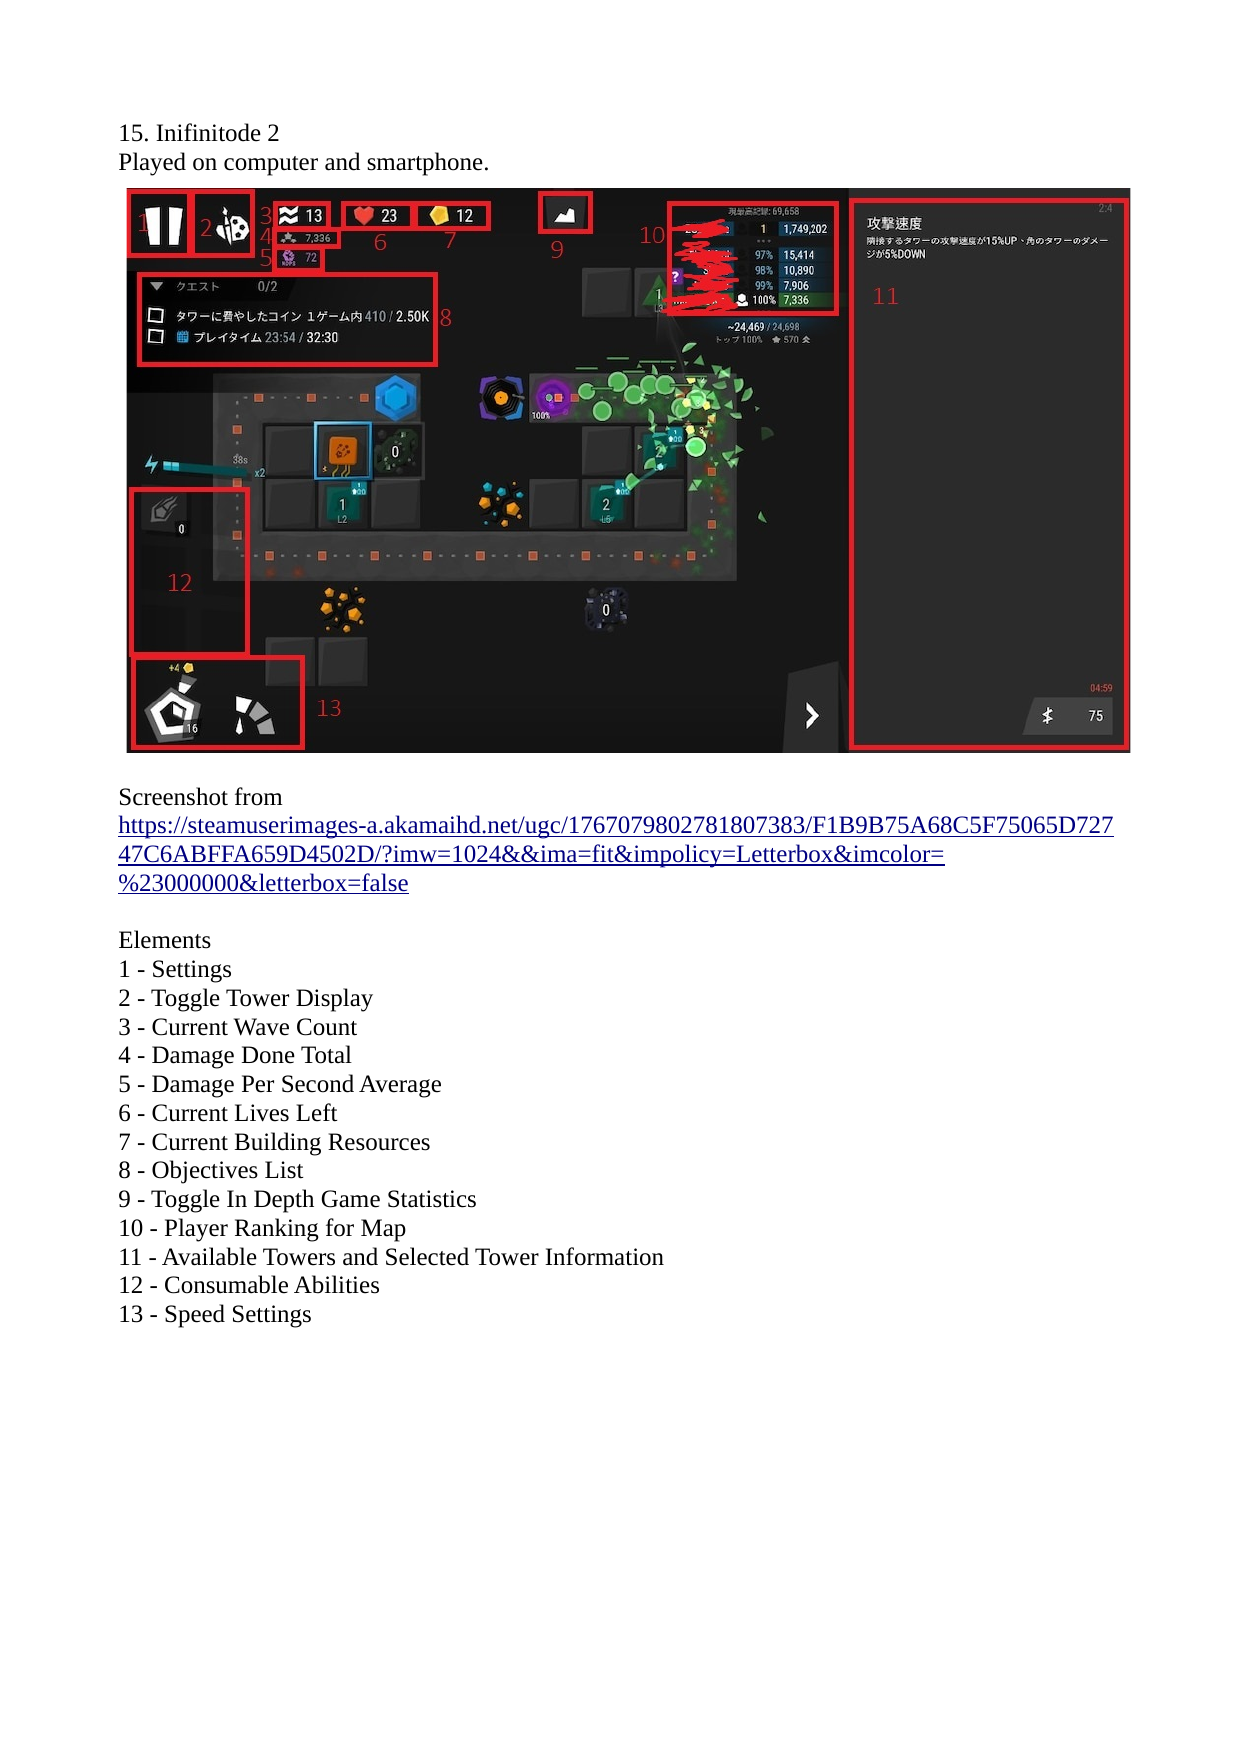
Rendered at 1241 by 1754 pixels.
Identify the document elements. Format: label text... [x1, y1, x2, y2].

text Screenshot from https://steamuserimages-a.akamaihd.net/ugc/1767079802781807383/F1B9B75A68C5F75065D72747C6ABFFA659D4502D/?imw=1024&&ima=fit&impolicy=Letterbox&imcolor=%23000000&letterbox=false [118, 782, 1122, 897]
text 11 - Available Towers and Selected Tower Information [118, 1242, 1122, 1271]
text 4 - Damage Done Total [118, 1041, 1122, 1069]
text 15. Inifinitode 2 [118, 118, 1122, 147]
text 5 - Damage Per Second Average [118, 1069, 1122, 1098]
text 6 - Current Lives Left [118, 1098, 1122, 1127]
text 8 - Objectives List [118, 1156, 1122, 1184]
picture [126, 188, 1131, 753]
text 9 - Toggle In Depth Game Statistics [118, 1184, 1122, 1213]
text 2 - Toggle Tower Display [118, 983, 1122, 1012]
text Played on computer and smartphone. [118, 147, 1122, 176]
text 13 - Speed Settings [118, 1299, 1122, 1328]
text 3 - Current Wave Count [118, 1012, 1122, 1041]
text Elements [118, 926, 1122, 954]
text 12 - Consumable Abilities [118, 1271, 1122, 1299]
text 1 - Settings [118, 954, 1122, 983]
text 7 - Current Building Resources [118, 1127, 1122, 1156]
text 10 - Player Ranking for Map [118, 1213, 1122, 1242]
